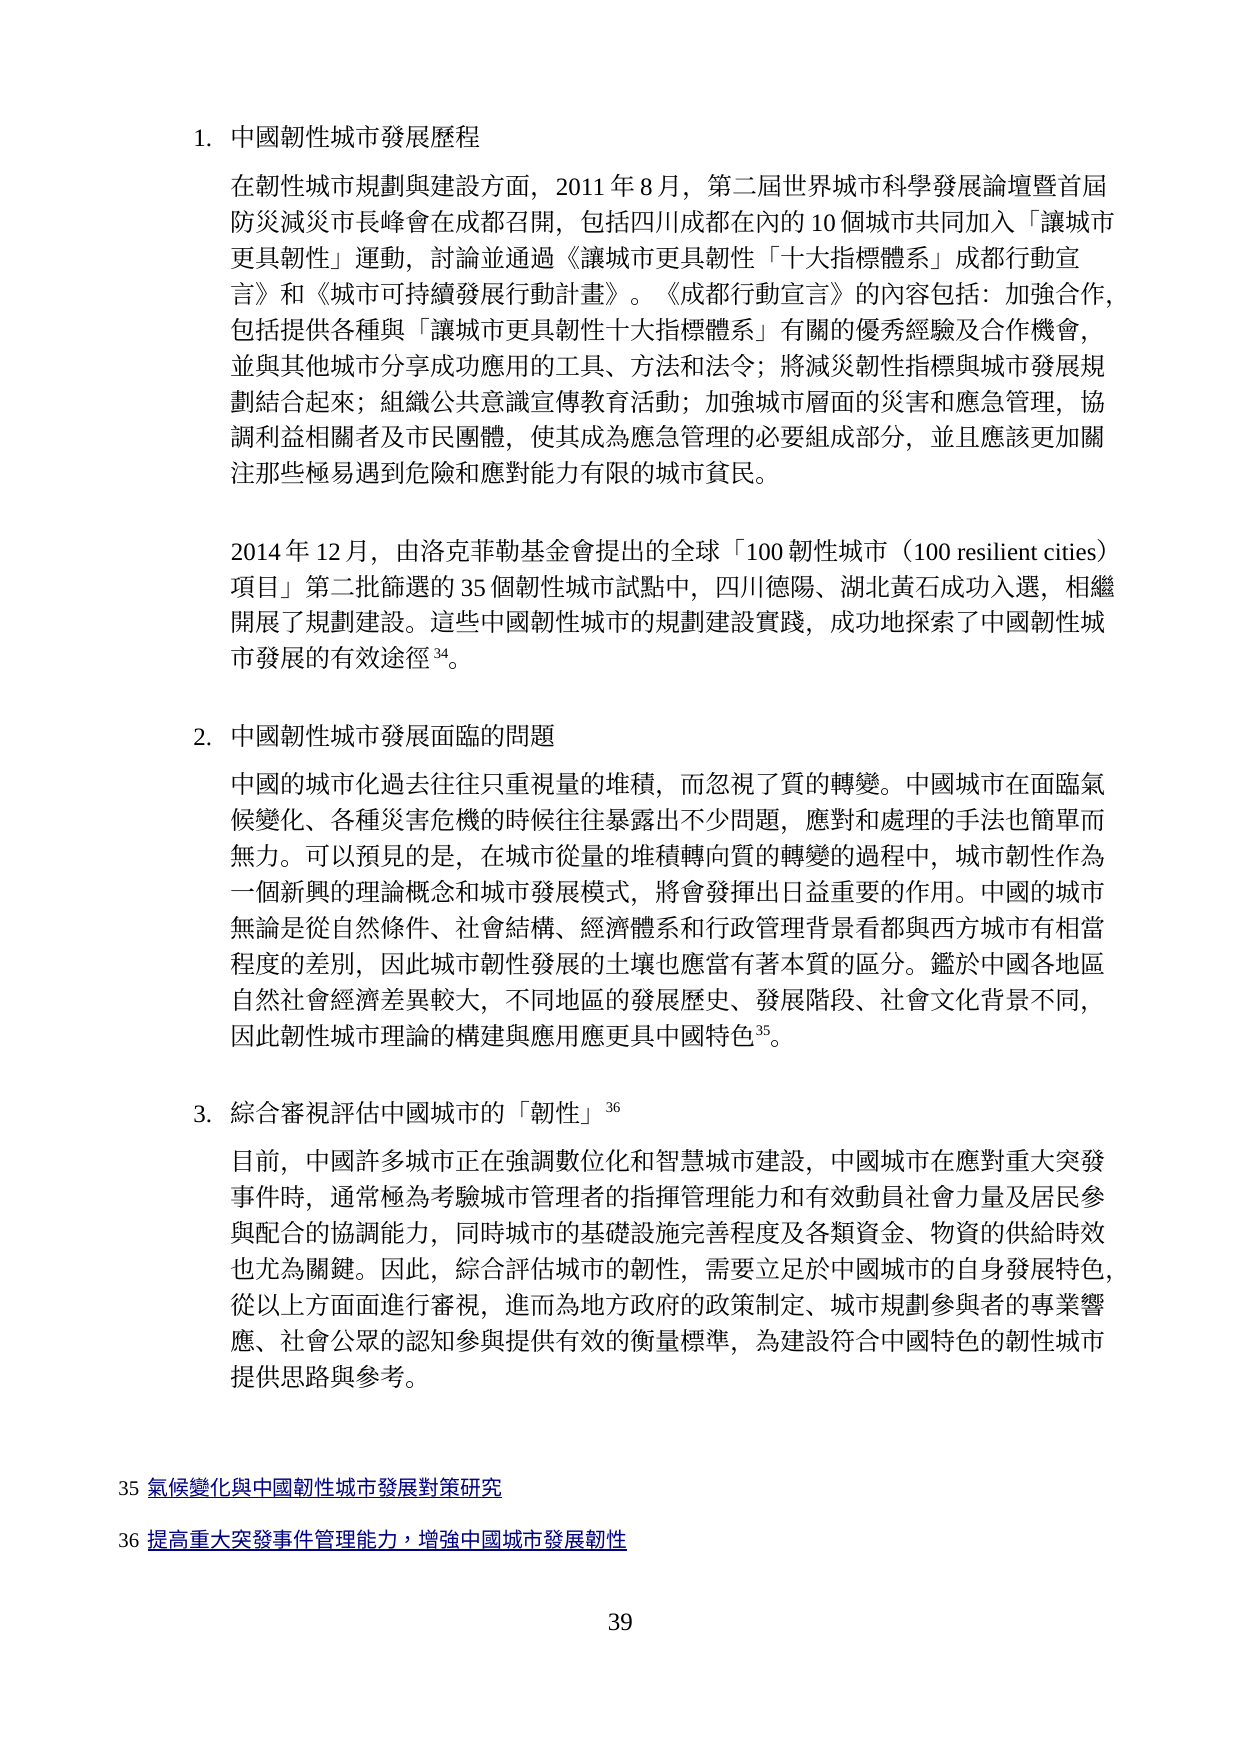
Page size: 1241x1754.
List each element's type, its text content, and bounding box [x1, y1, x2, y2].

list 中國韌性城市發展歷程 [193, 118, 1122, 154]
list 目前，中國許多城市正在強調數位化和智慧城市建設，中國城市在應對重大突發事件時，通常極為考驗城市管理者的指揮管理能力和有效動員社會力量及居民參與配合的協調能力，同時城市的基礎設施完善程度及各類資金、物資的供給時效也尤為關鍵。因此，綜合評估城市的韌性，需要立足於中國城市的自身發展特色，從以上方面面進行審視，進而為地方政府的政策制定、城市規劃參與者的專業響應、社會公眾的認知參與提供有效的衡量標準，為建設符合中國特色的韌性城市提供思路與參考。 [193, 1142, 1122, 1422]
list 氣候變化與中國韌性城市發展對策研究 [118, 1473, 1122, 1525]
list 中國的城市化過去往往只重視量的堆積，而忽視了質的轉變。中國城市在面臨氣候變化、各種災害危機的時候往往暴露出不少問題，應對和處理的手法也簡單而無力。可以預見的是，在城市從量的堆積轉向質的轉變的過程中，城市韌性作為一個新興的理論概念和城市發展模式，將會發揮出日益重要的作用。中國的城市無論是從自然條件、社會結構、經濟體系和行政管理背景看都與西方城市有相當程度的差別，因此城市韌性發展的土壤也應當有著本質的區分。鑑於中國各地區自然社會經濟差異較大，不同地區的發展歷史、發展階段、社會文化背景不同，因此韌性城市理論的構建與應用應更具中國特色。 [193, 765, 1122, 1081]
list 2014年12月，由洛克菲勒基金會提出的全球「100韌性城市（100 resilient cities）項目」第二批篩選的35個韌性城市試點中，四川德陽、湖北黃石成功入選，相繼開展了規劃建設。這些中國韌性城市的規劃建設實踐，成功地探索了中國韌性城市發展的有效途徑34。 [193, 531, 1122, 704]
list 在韌性城市規劃與建設方面，2011年8月，第二屆世界城市科學發展論壇暨首屆防災減災市長峰會在成都召開，包括四川成都在內的10個城市共同加入「讓城市更具韌性」運動，討論並通過《讓城市更具韌性「十大指標體系」成都行動宣言》和《城市可持續發展行動計畫》。《成都行動宣言》的內容包括：加強合作，包括提供各種與「讓城市更具韌性十大指標體系」有關的優秀經驗及合作機會，並與其他城市分享成功應用的工具、方法和法令；將減災韌性指標與城市發展規劃結合起來；組織公共意識宣傳教育活動；加強城市層面的災害和應急管理，協調利益相關者及市民團體，使其成為應急管理的必要組成部分，並且應該更加關注那些極易遇到危險和應對能力有限的城市貧民。 [193, 167, 1122, 519]
list 中國韌性城市發展面臨的問題 [193, 716, 1122, 752]
list 提高重大突發事件管理能力，增強中國城市發展韌性 [118, 1525, 1122, 1578]
list 綜合審視評估中國城市的「韌性」 [193, 1093, 1122, 1129]
